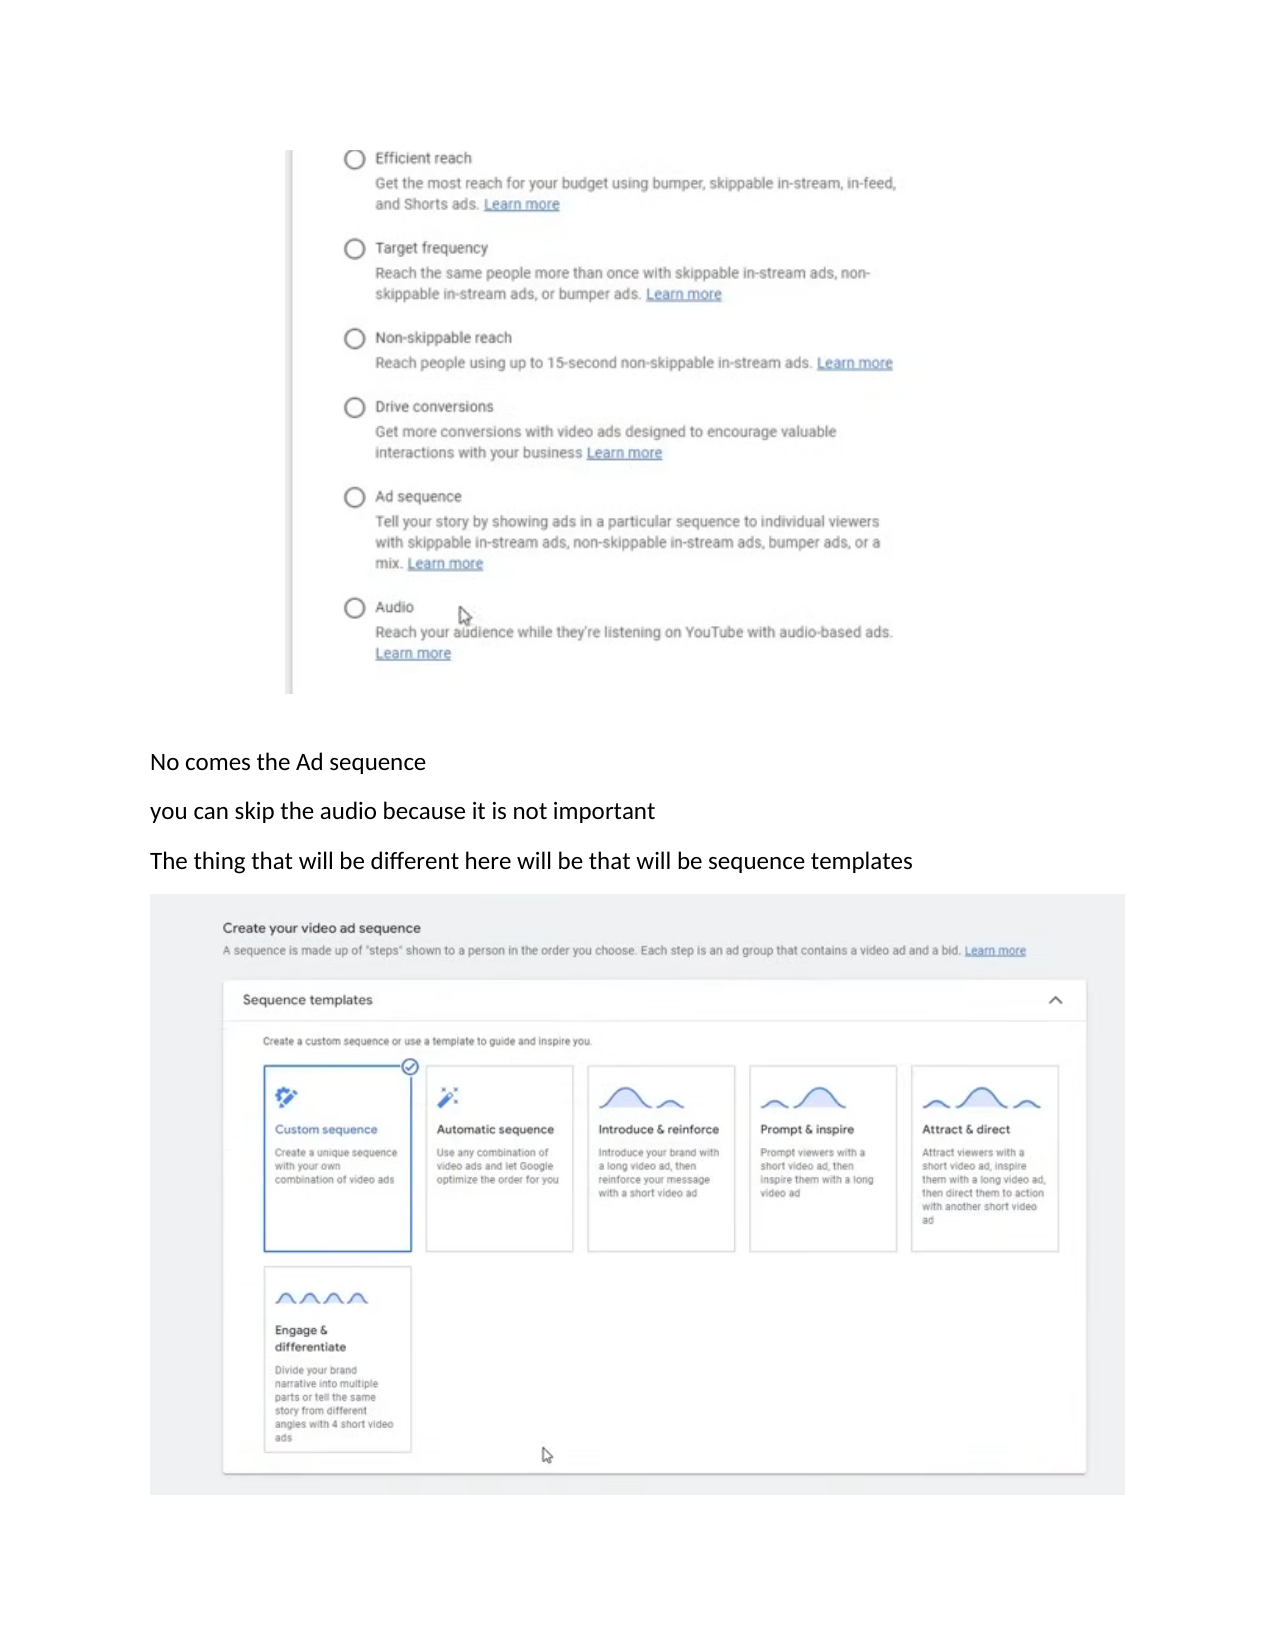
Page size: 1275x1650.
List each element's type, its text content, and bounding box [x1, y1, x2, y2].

text No comes the Ad sequence [150, 746, 1125, 776]
picture [285, 150, 990, 694]
text The thing that will be different here will be that will be sequence templates [150, 845, 1125, 875]
text you can skip the audio because it is not important [150, 795, 1125, 826]
picture [150, 894, 1125, 1495]
